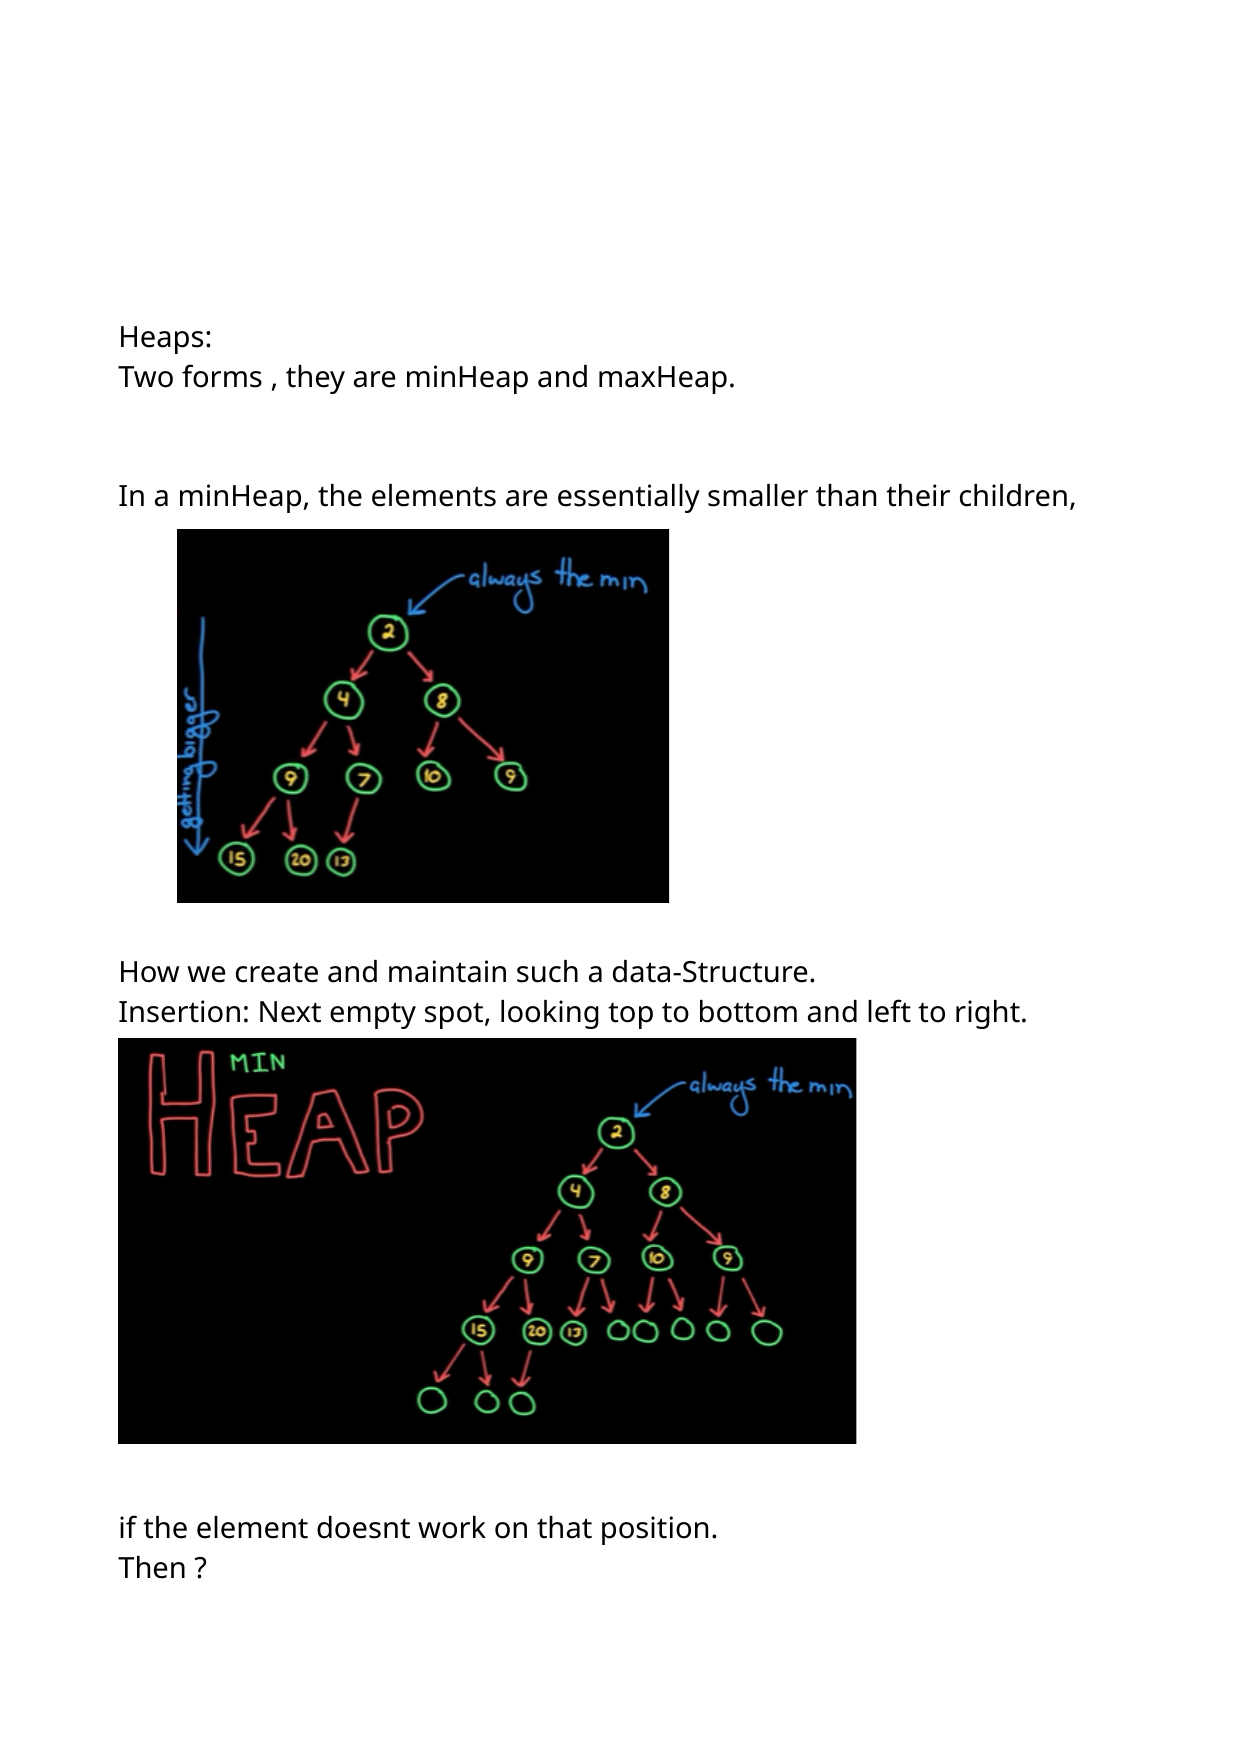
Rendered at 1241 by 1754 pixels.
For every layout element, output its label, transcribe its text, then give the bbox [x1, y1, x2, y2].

text if the element doesnt work on that position. [118, 1507, 1122, 1547]
text How we create and maintain such a data-Structure. [118, 952, 1122, 991]
text In a minHeap, the elements are essentially smaller than their children, [118, 475, 1122, 515]
picture [177, 529, 670, 903]
text Then ? [118, 1547, 1122, 1587]
text Heaps: [118, 317, 1122, 356]
text Two forms , they are minHeap and maxHeap. [118, 356, 1122, 396]
text Insertion: Next empty spot, looking top to bottom and left to right. [118, 991, 1122, 1031]
picture [118, 1038, 857, 1444]
